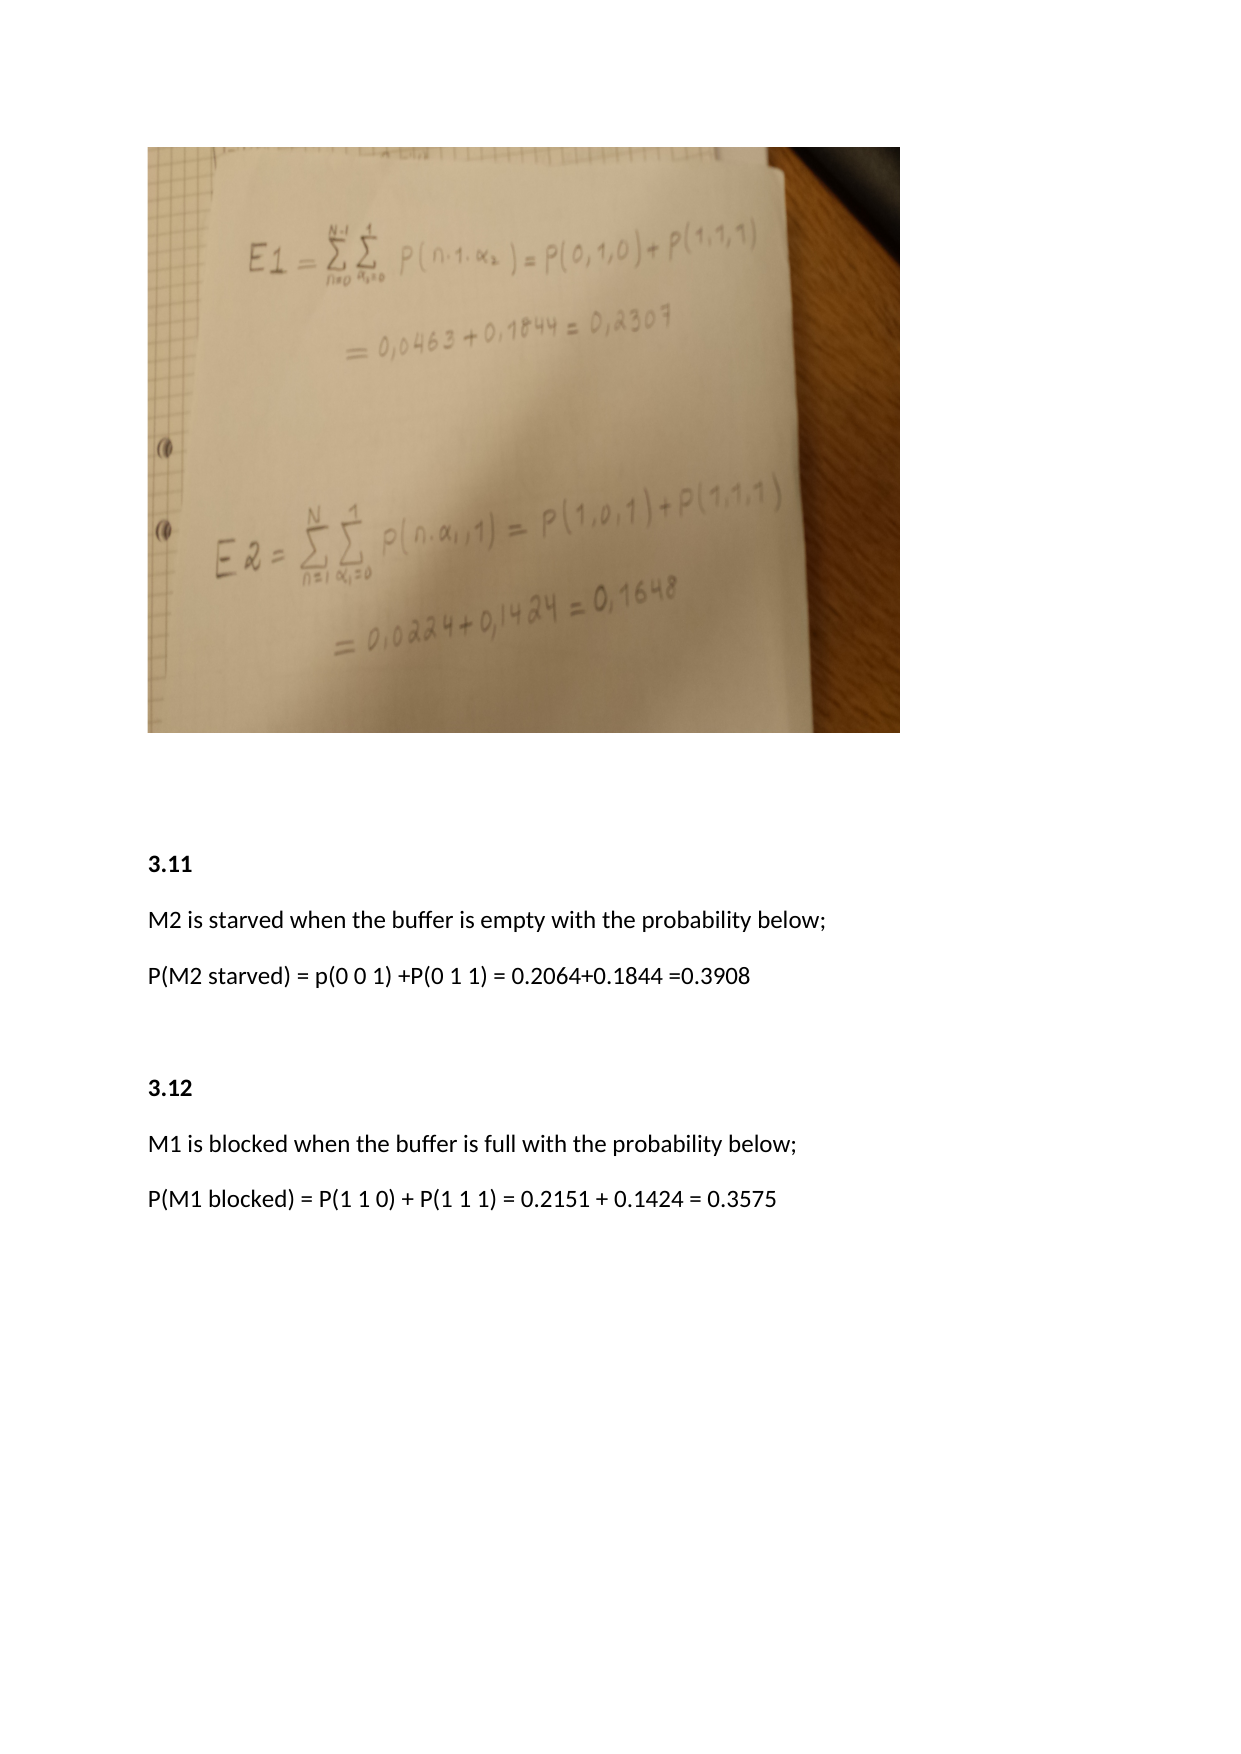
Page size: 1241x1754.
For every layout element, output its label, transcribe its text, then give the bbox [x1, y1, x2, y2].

text P(M1 blocked) = P(1 1 0) + P(1 1 1) = 0.2151 + 0.1424 = 0.3575 [148, 1183, 1093, 1214]
picture [147, 147, 900, 733]
text M1 is blocked when the buffer is full with the probability below; [148, 1128, 1093, 1158]
text 3.12 [148, 1072, 1093, 1102]
text 3.11 [148, 848, 1093, 879]
text M2 is starved when the buffer is empty with the probability below; [148, 904, 1093, 935]
text P(M2 starved) = p(0 0 1) +P(0 1 1) = 0.2064+0.1844 =0.3908 [148, 960, 1093, 991]
